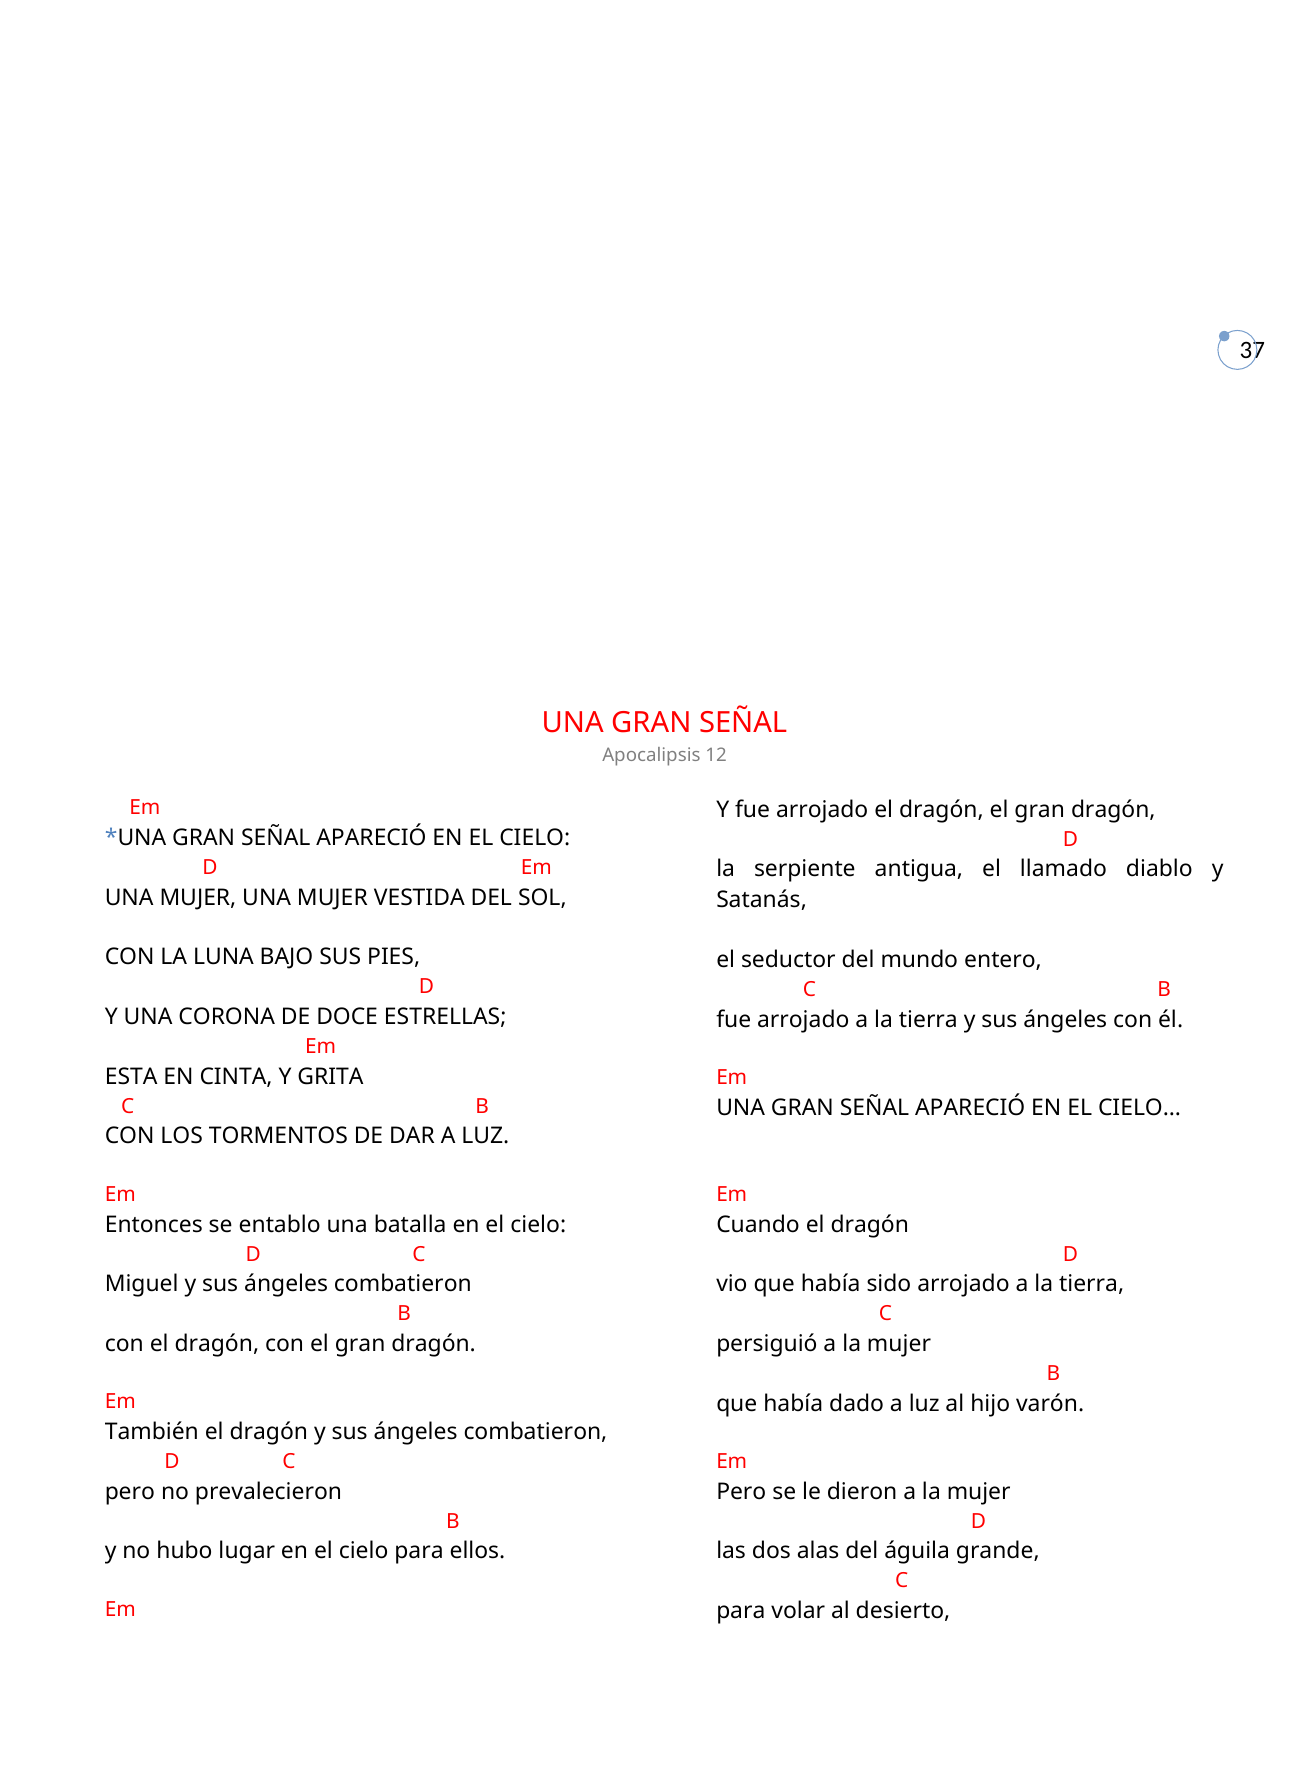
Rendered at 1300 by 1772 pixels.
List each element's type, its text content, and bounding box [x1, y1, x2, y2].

text D [716, 1239, 1224, 1267]
text Em [104, 1594, 613, 1622]
text Em [716, 1446, 1224, 1475]
text pero no prevalecieron [104, 1475, 613, 1506]
text Entonces se entablo una batalla en el cielo: [104, 1207, 613, 1239]
text D [104, 972, 613, 1000]
text Em [104, 1031, 613, 1060]
text persiguió a la mujer [716, 1327, 1224, 1358]
text Y UNA CORONA DE DOCE ESTRELLAS; [104, 1000, 613, 1031]
text Em [716, 1179, 1224, 1207]
text B [104, 1298, 613, 1327]
text Em [104, 1387, 613, 1415]
text para volar al desierto, [716, 1594, 1224, 1625]
text B [104, 1506, 613, 1534]
text C B [104, 1091, 613, 1119]
text la serpiente antigua, el llamado diablo y Satanás, [716, 852, 1224, 915]
text D Em [104, 852, 613, 881]
text Apocalipsis 12 [104, 741, 1224, 767]
text Em [75, 792, 613, 821]
text C [716, 1566, 1224, 1594]
text *UNA GRAN SEÑAL APARECIÓ EN EL CIELO: [104, 821, 613, 852]
text C [716, 1298, 1224, 1327]
text Y fue arrojado el dragón, el gran dragón, [716, 792, 1224, 824]
text D C [104, 1239, 613, 1267]
text Em [716, 1062, 1224, 1091]
text Em [104, 1179, 613, 1207]
text C B [716, 974, 1224, 1003]
text D C [104, 1446, 613, 1475]
text CON LOS TORMENTOS DE DAR A LUZ. [104, 1119, 613, 1151]
text que había dado a luz al hijo varón. [716, 1387, 1224, 1418]
text el seductor del mundo entero, [716, 943, 1224, 974]
text y no hubo lugar en el cielo para ellos. [104, 1534, 613, 1566]
text ESTA EN CINTA, Y GRITA [104, 1060, 613, 1091]
text fue arrojado a la tierra y sus ángeles con él. [716, 1003, 1224, 1034]
text También el dragón y sus ángeles combatieron, [104, 1415, 613, 1446]
text UNA GRAN SEÑAL [104, 702, 1224, 741]
text Pero se le dieron a la mujer [716, 1475, 1224, 1506]
text B [716, 1358, 1224, 1387]
text vio que había sido arrojado a la tierra, [716, 1267, 1224, 1298]
text UNA MUJER, UNA MUJER VESTIDA DEL SOL, [104, 881, 613, 912]
text D [716, 1506, 1224, 1534]
text Cuando el dragón [716, 1207, 1224, 1239]
text D [716, 824, 1224, 852]
text CON LA LUNA BAJO SUS PIES, [104, 940, 613, 972]
text con el dragón, con el gran dragón. [104, 1327, 613, 1358]
text UNA GRAN SEÑAL APARECIÓ EN EL CIELO… [716, 1091, 1224, 1122]
text Miguel y sus ángeles combatieron [104, 1267, 613, 1298]
text las dos alas del águila grande, [716, 1534, 1224, 1566]
